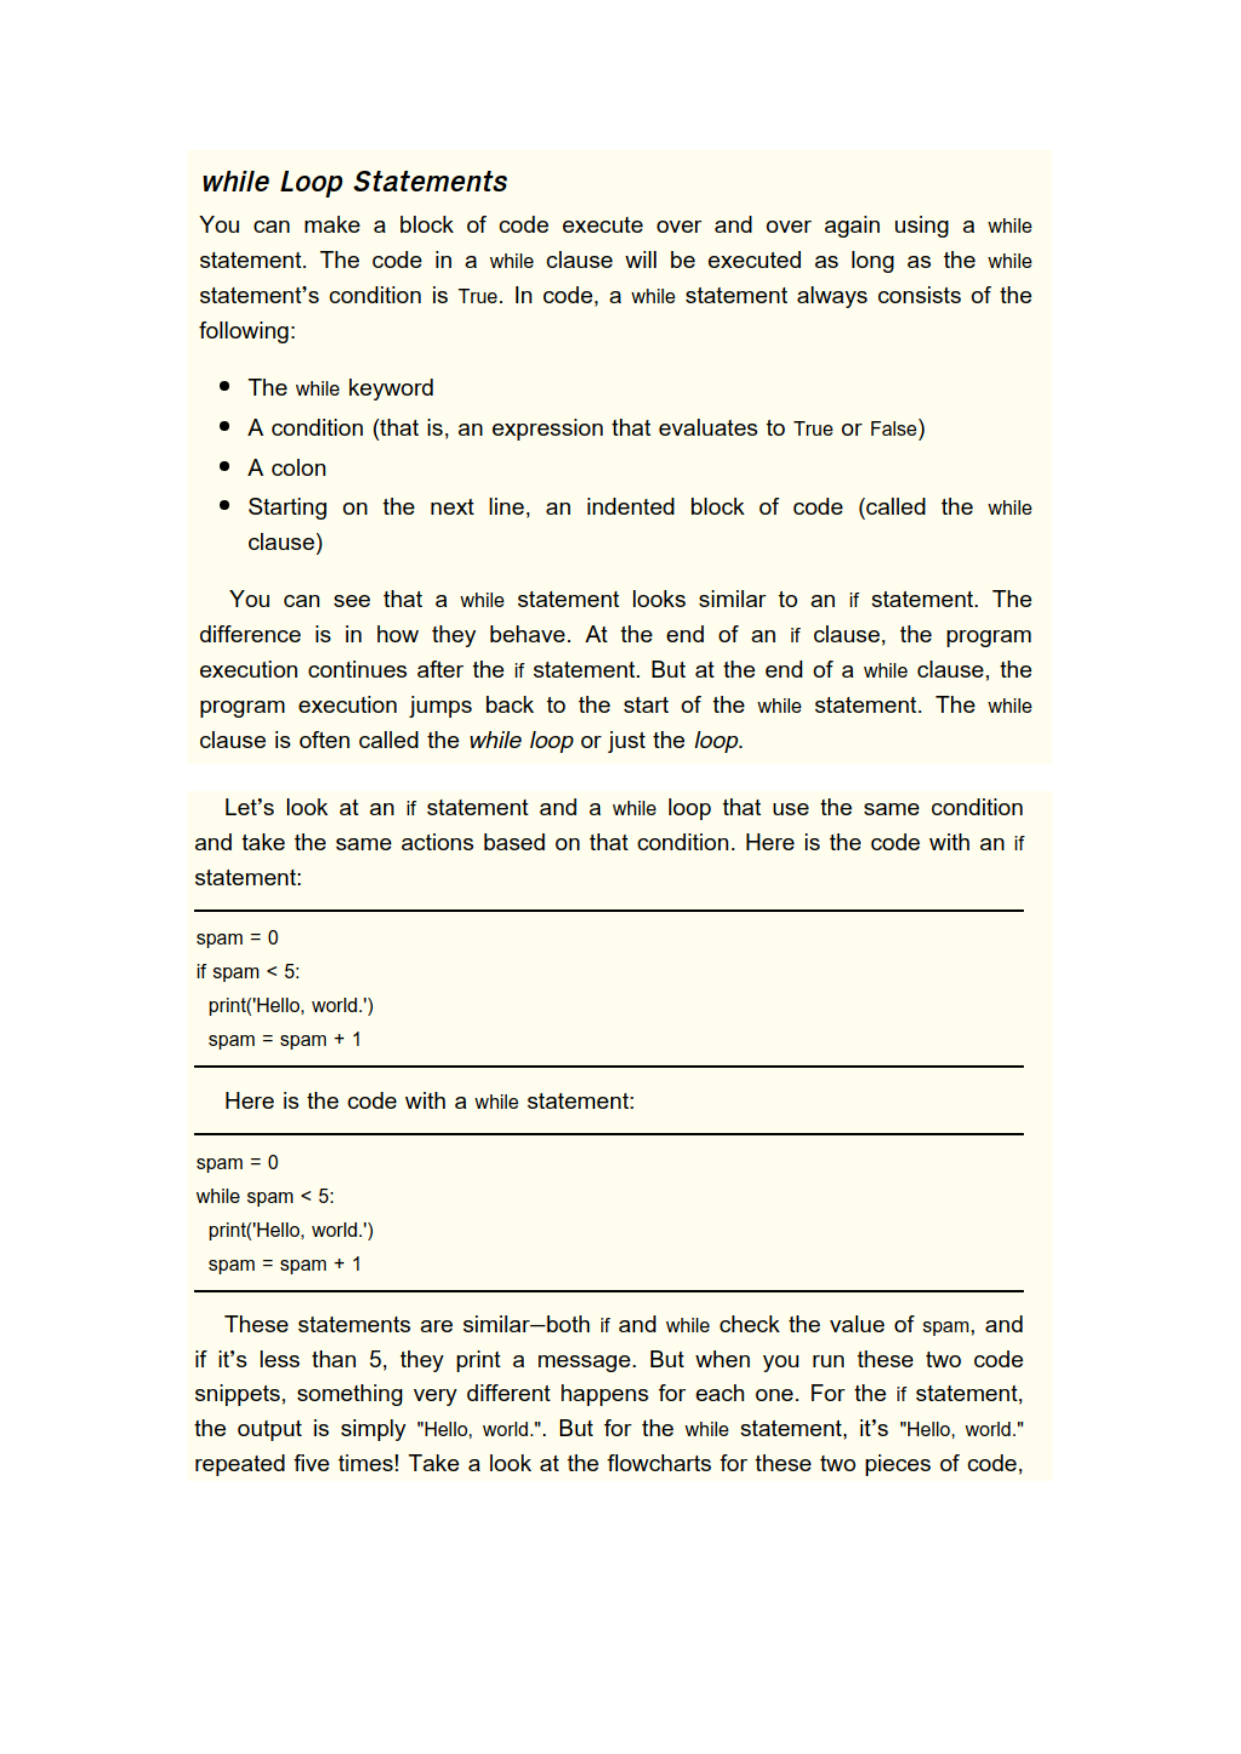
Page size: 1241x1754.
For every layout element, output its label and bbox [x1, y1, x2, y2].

picture [187, 150, 1052, 764]
picture [187, 791, 1053, 1481]
